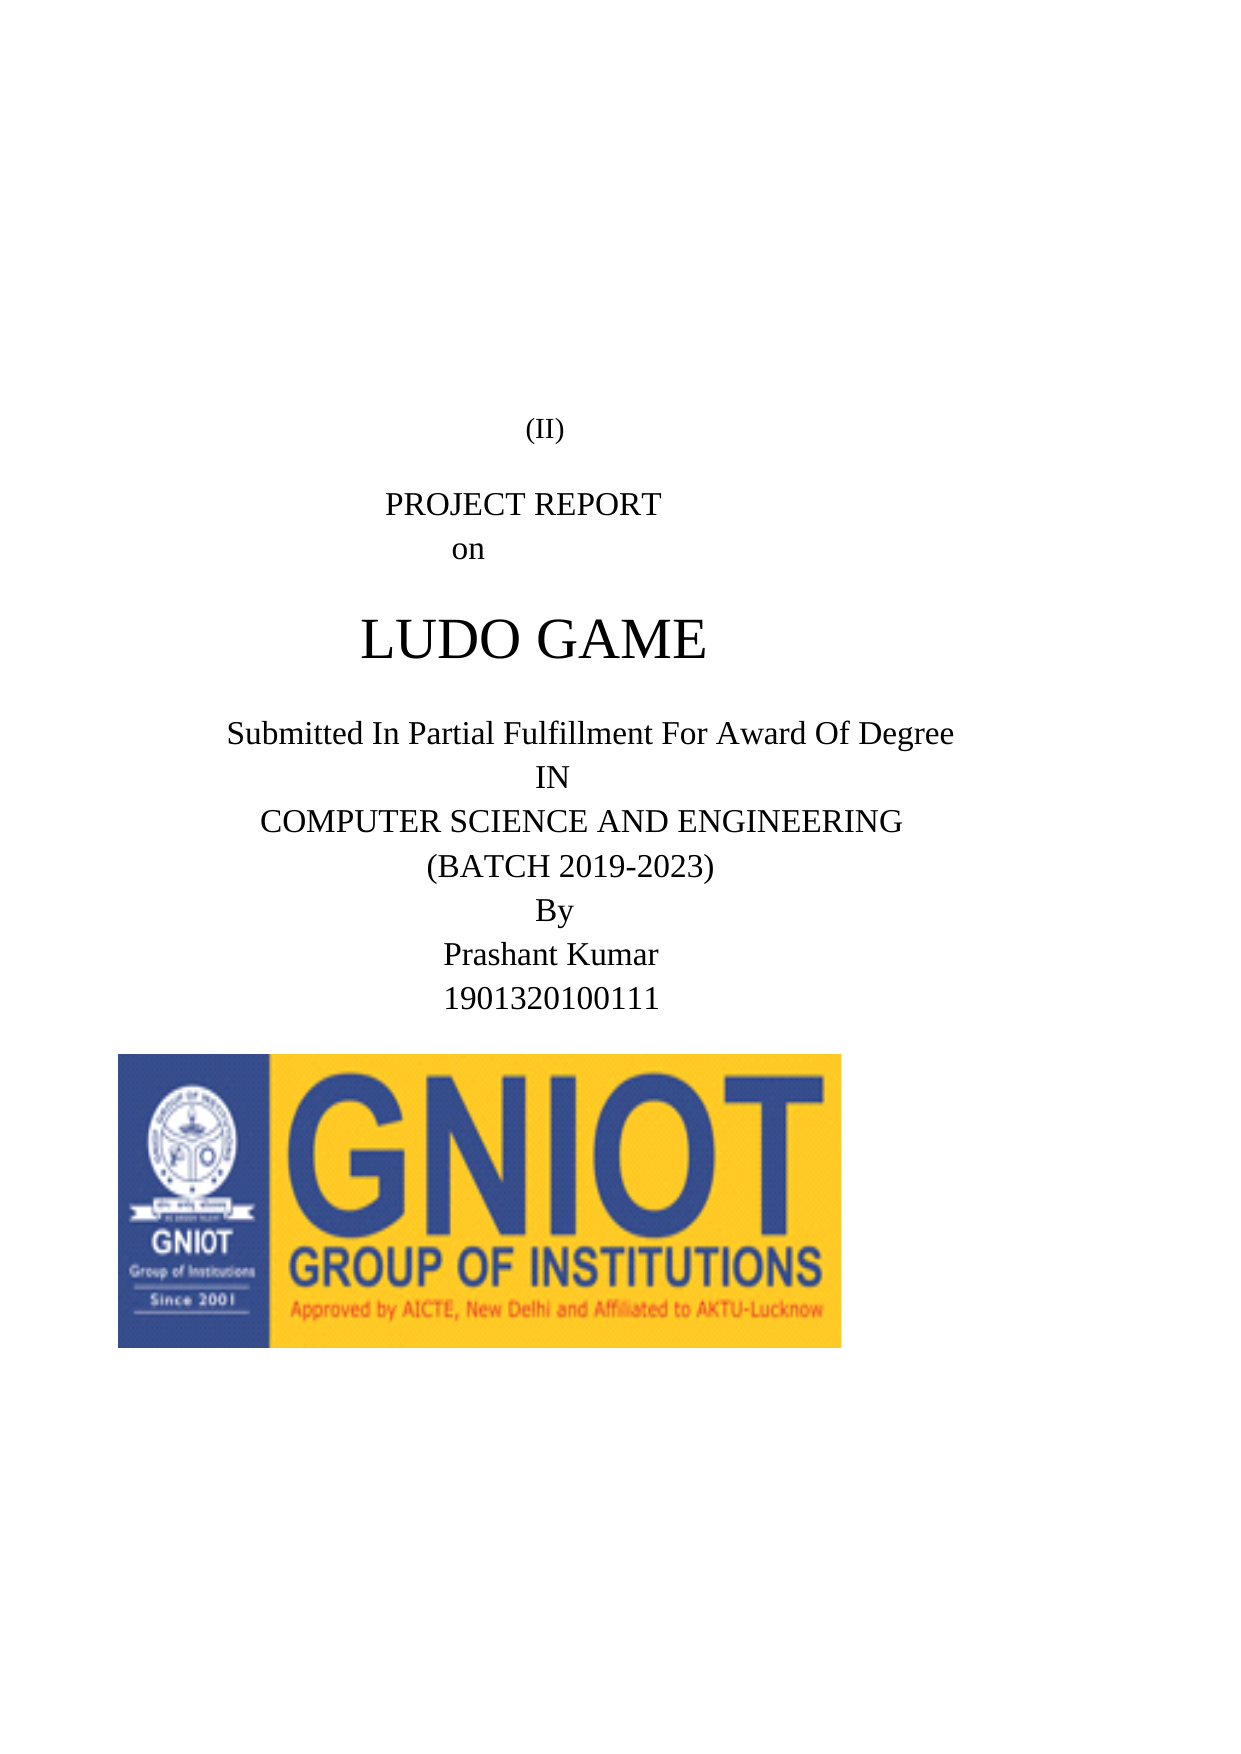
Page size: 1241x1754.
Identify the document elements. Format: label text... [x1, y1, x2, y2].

text (II) [118, 408, 1122, 446]
text By [118, 890, 1122, 928]
text LUDO GAME [118, 604, 1122, 671]
text Prashant Kumar [118, 934, 1122, 972]
text 1901320100111 [118, 978, 1122, 1016]
text PROJECT REPORT [118, 484, 1122, 522]
text (BATCH 2019-2023) [118, 846, 1122, 884]
text COMPUTER SCIENCE AND ENGINEERING [118, 802, 1122, 840]
text on [118, 528, 1122, 566]
text Submitted In Partial Fulfillment For Award Of Degree [118, 714, 1122, 752]
text IN [118, 758, 1122, 796]
